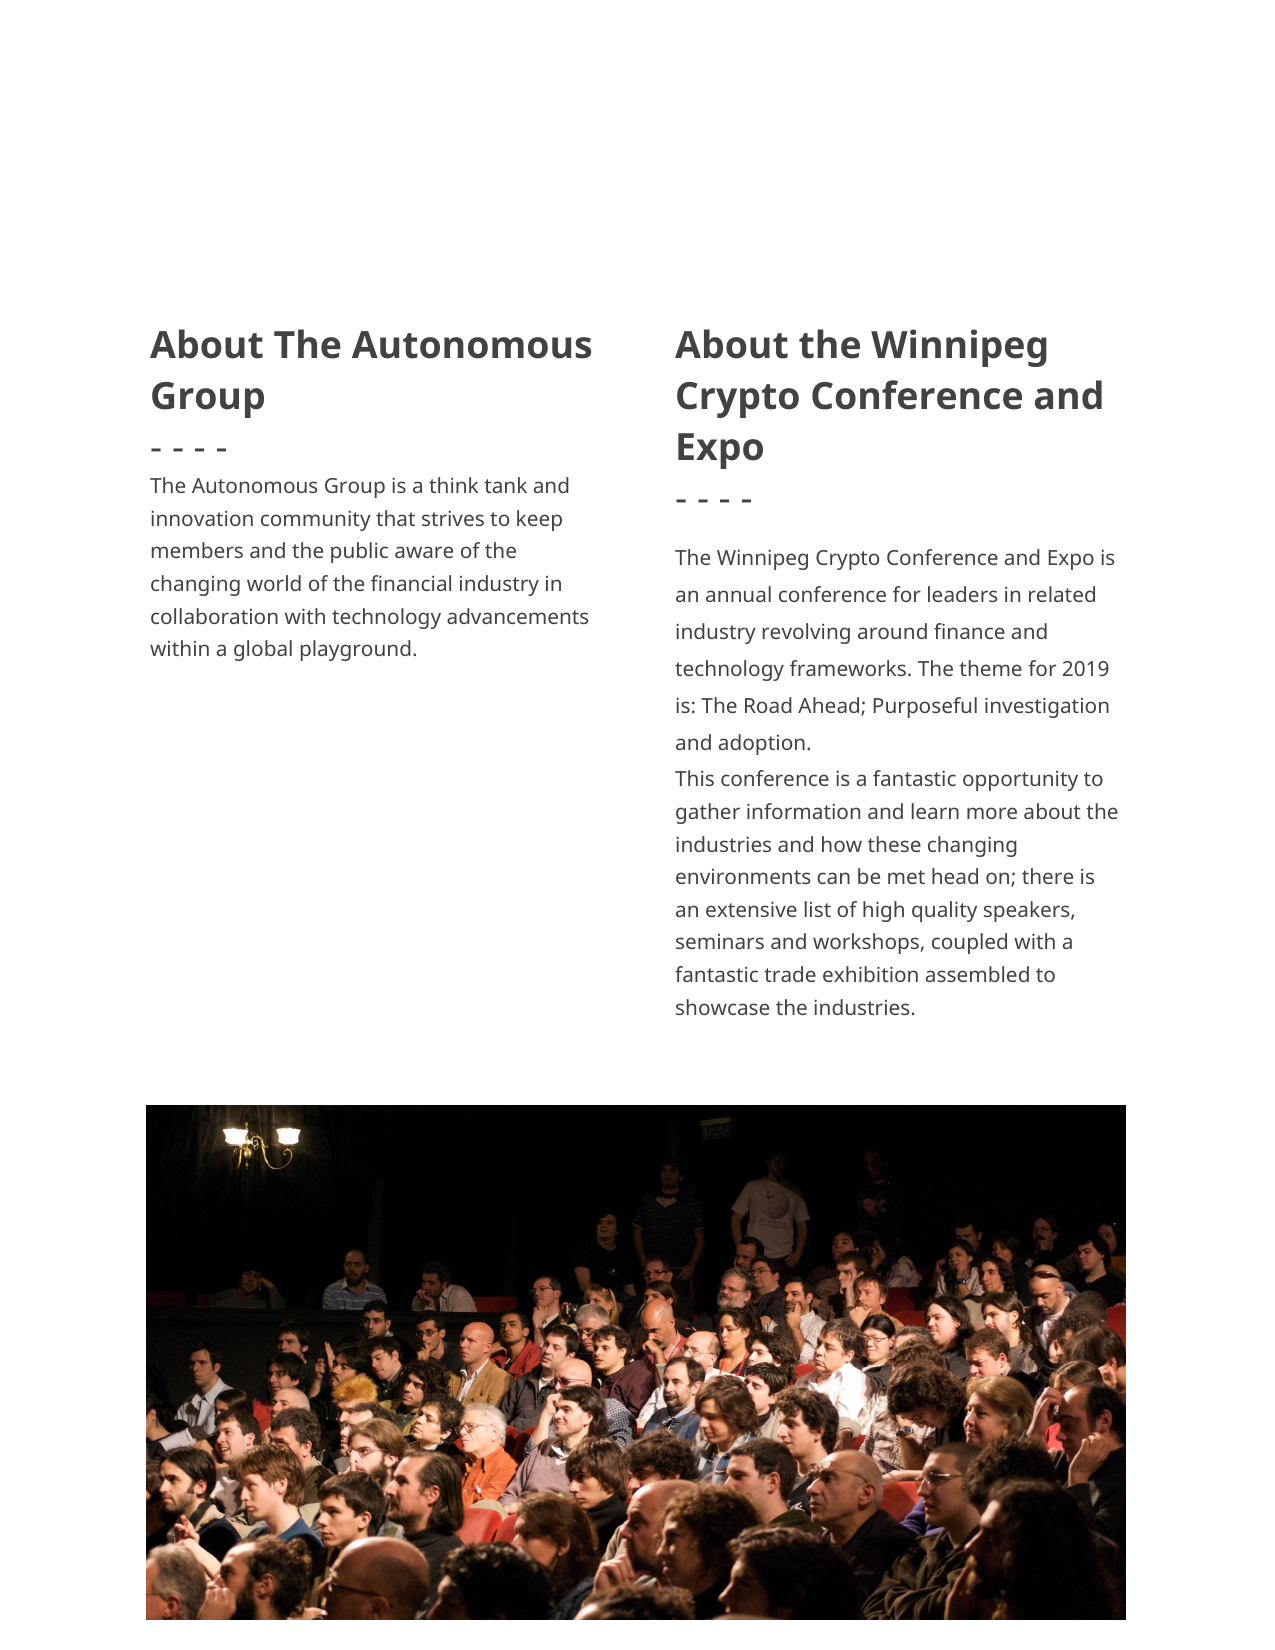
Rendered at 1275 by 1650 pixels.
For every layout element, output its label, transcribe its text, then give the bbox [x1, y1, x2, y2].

text The Autonomous Group is a think tank and innovation community that strives to keep members and the public aware of the changing world of the financial industry in collaboration with technology advancements within a global playground. [150, 471, 600, 663]
subtitle About the Winnipeg Crypto Conference and Expo [675, 318, 1125, 471]
subtitle About The Autonomous Group [150, 318, 600, 420]
text The Winnipeg Crypto Conference and Expo is an annual conference for leaders in related industry revolving around finance and technology frameworks. The theme for 2019 is: The Road Ahead; Purposeful investigation and adoption. [675, 543, 1125, 756]
text - - - - [675, 471, 1125, 522]
text - - - - [150, 420, 600, 471]
picture [146, 1105, 1126, 1620]
text This conference is a fantastic opportunity to gather information and learn more about the industries and how these changing environments can be met head on; there is an extensive list of high quality speakers, seminars and workshops, coupled with a fantastic trade exhibition assembled to showcase the industries. [675, 764, 1125, 1021]
